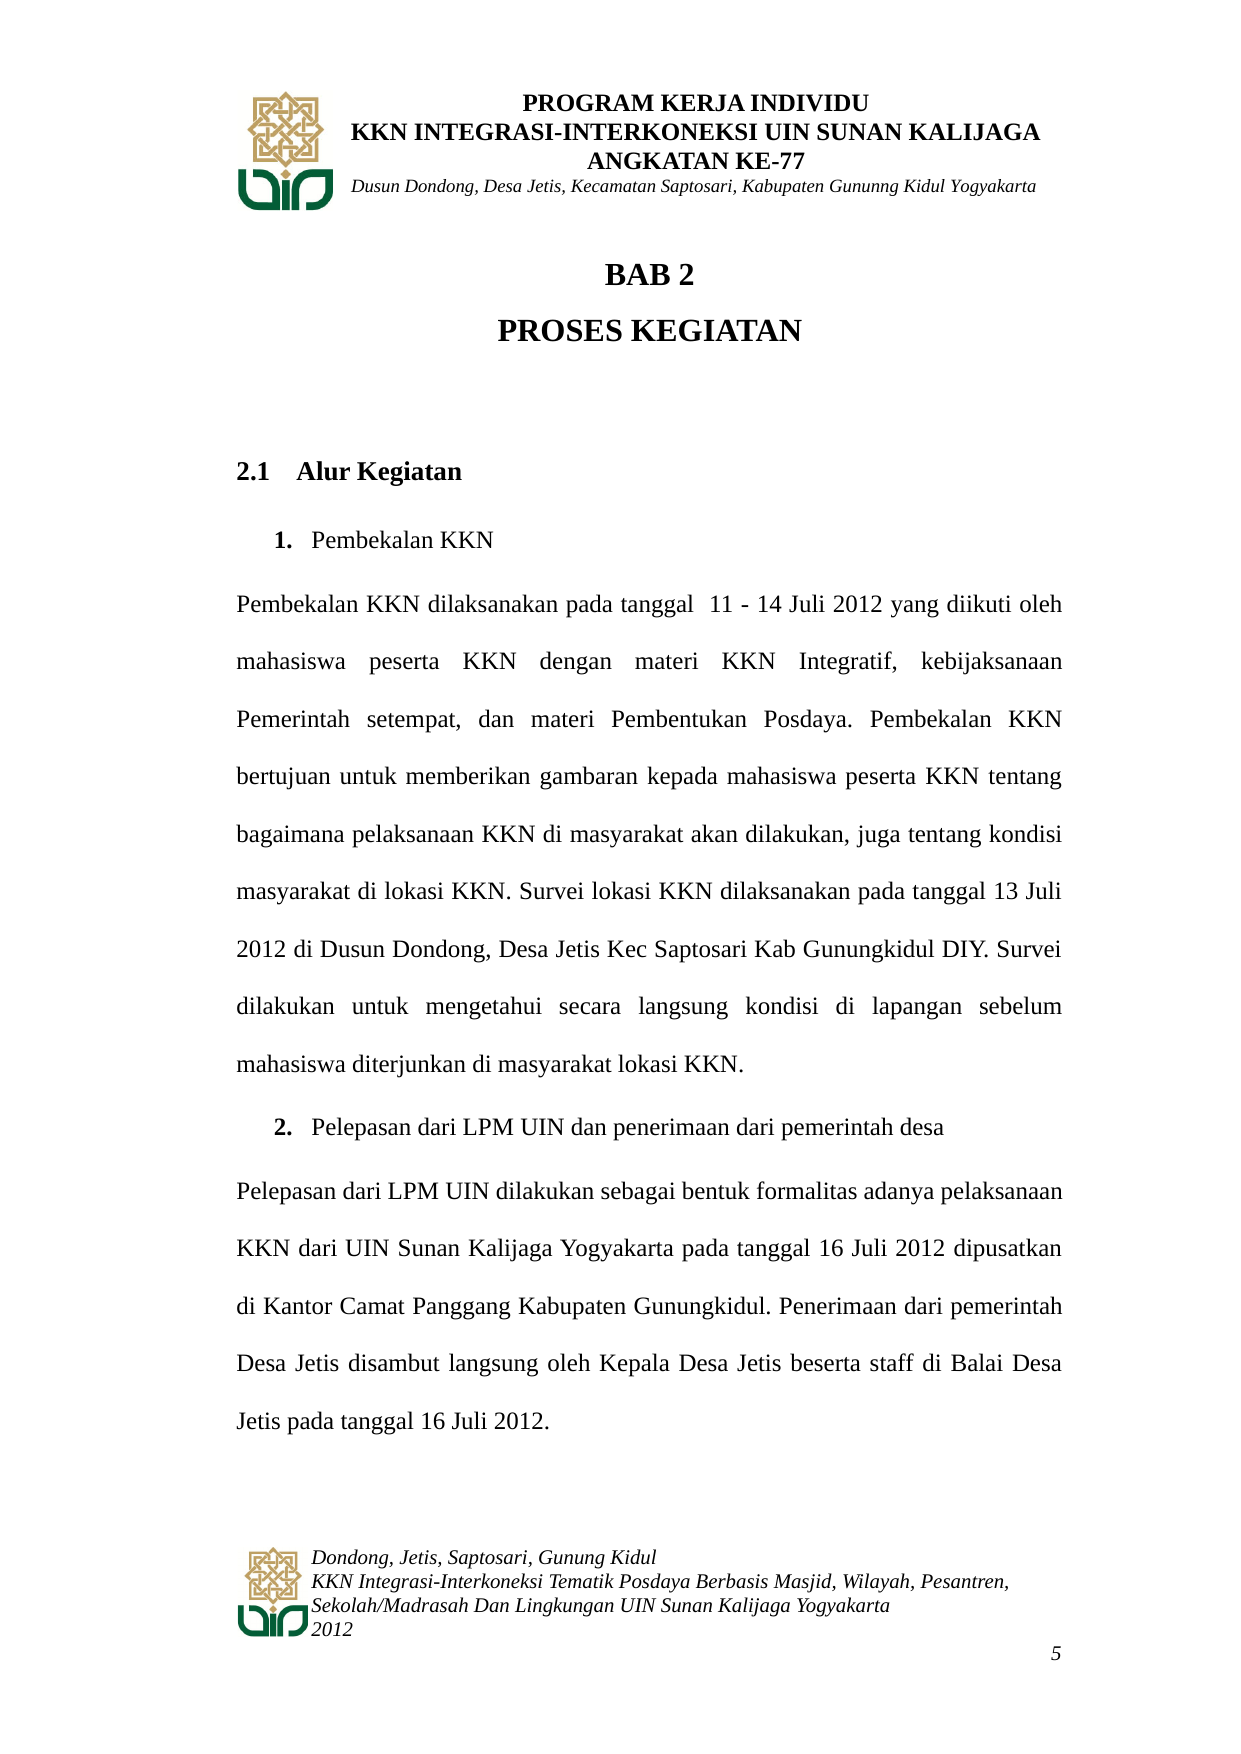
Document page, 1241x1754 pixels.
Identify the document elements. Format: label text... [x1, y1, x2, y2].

text Pelepasan dari LPM UIN dilakukan sebagai bentuk formalitas adanya pelaksanaan KKN dari UIN Sunan Kalijaga Yogyakarta pada tanggal 16 Juli 2012 dipusatkan di Kantor Camat Panggang Kabupaten Gunungkidul. Penerimaan dari pemerintah Desa Jetis disambut langsung oleh Kepala Desa Jetis beserta staff di Balai Desa Jetis pada tanggal 16 Juli 2012. [236, 1176, 1063, 1434]
picture [237, 90, 334, 211]
picture [237, 1547, 308, 1637]
list Pelepasan dari LPM UIN dan penerimaan dari pemerintah desa [274, 1112, 1063, 1141]
text Pembekalan KKN dilaksanakan pada tanggal 11 - 14 Juli 2012 yang diikuti oleh mahasiswa peserta KKN dengan materi KKN Integratif, kebijaksanaan Pemerintah setempat, dan materi Pembentukan Posdaya. Pembekalan KKN bertujuan untuk memberikan gambaran kepada mahasiswa peserta KKN tentang bagaimana pelaksanaan KKN di masyarakat akan dilakukan, juga tentang kondisi masyarakat di lokasi KKN. Survei lokasi KKN dilaksanakan pada tanggal 13 Juli 2012 di Dusun Dondong, Desa Jetis Kec Saptosari Kab Gunungkidul DIY. Survei dilakukan untuk mengetahui secara langsung kondisi di lapangan sebelum mahasiswa diterjunkan di masyarakat lokasi KKN. [236, 589, 1063, 1078]
list Pembekalan KKN [274, 526, 1063, 554]
subtitle Alur Kegiatan [236, 455, 1063, 486]
subtitle PROses kegiatan [236, 255, 1063, 348]
